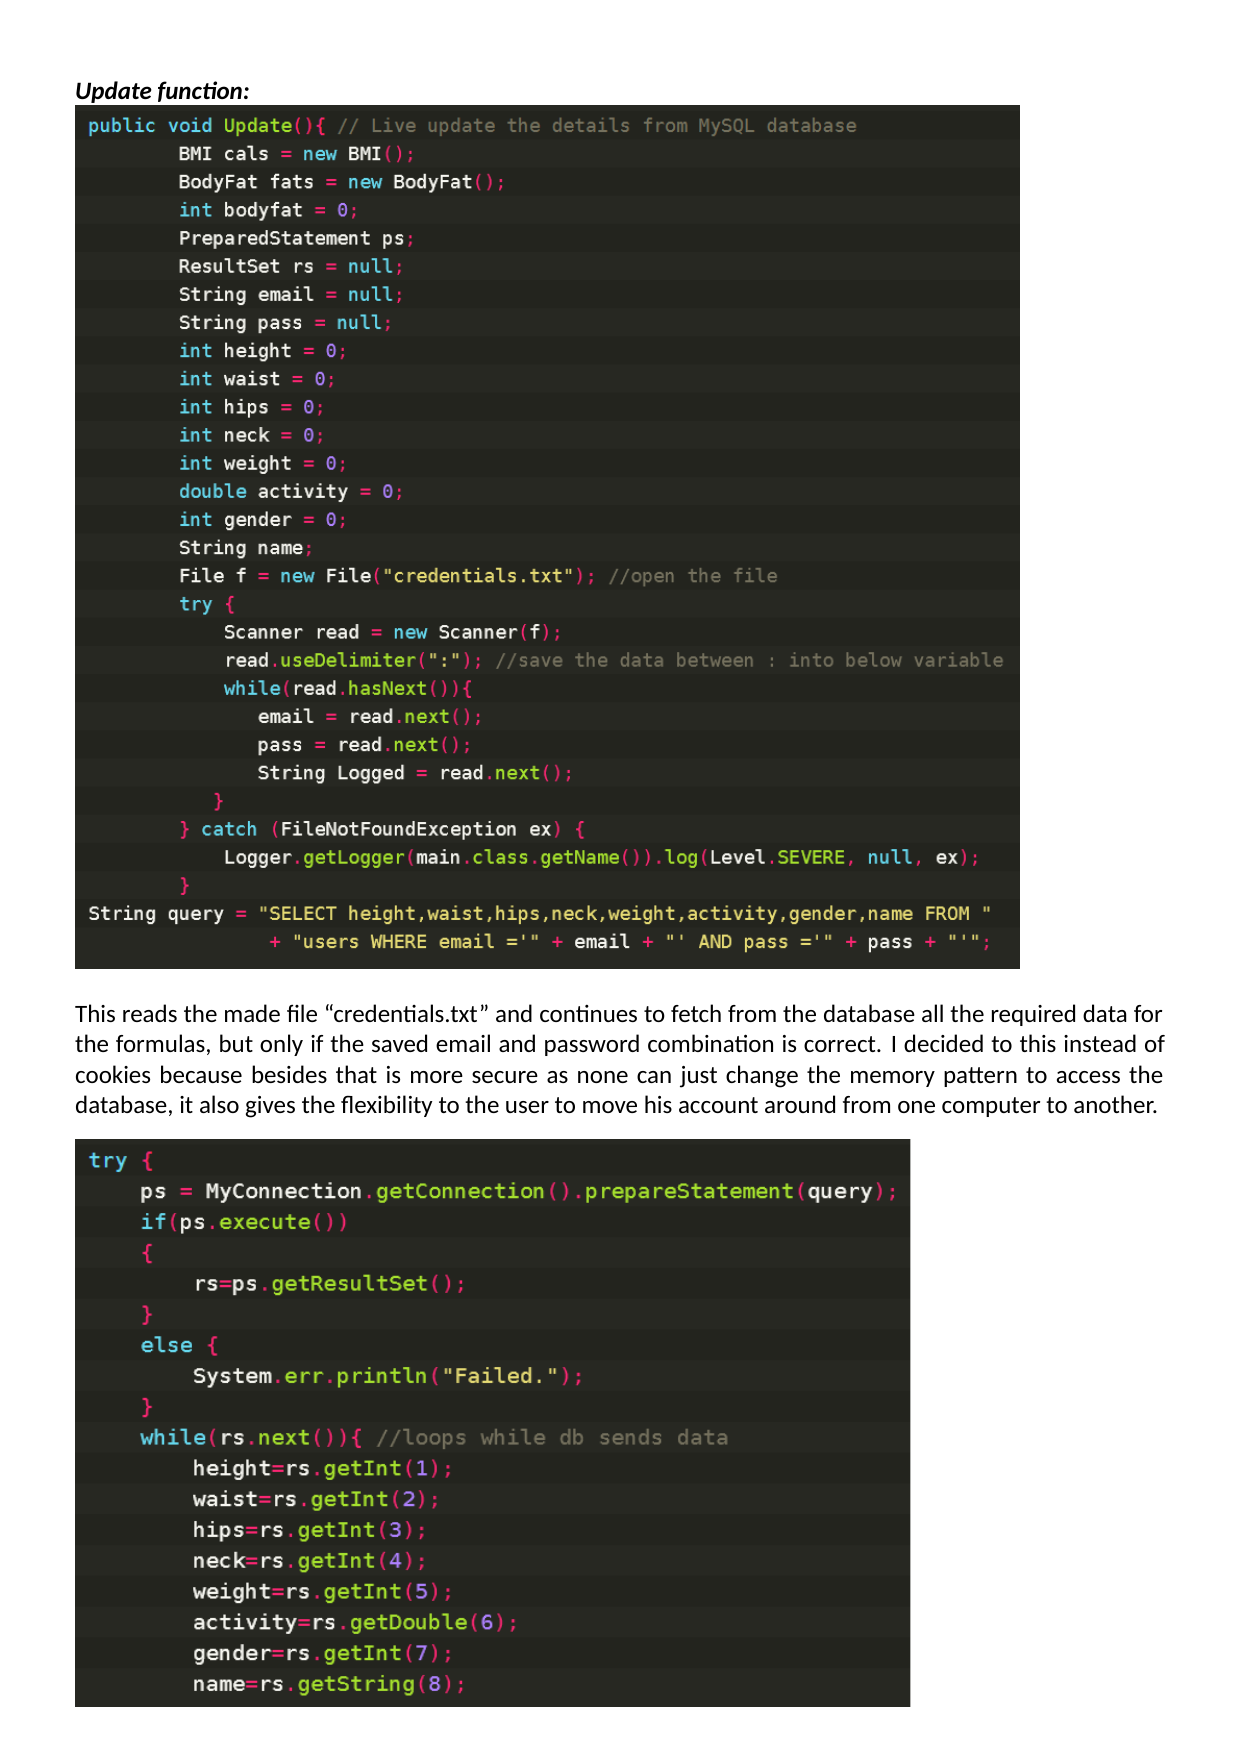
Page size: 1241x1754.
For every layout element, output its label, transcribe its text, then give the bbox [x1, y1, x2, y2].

text Update function: [75, 75, 1165, 106]
text This reads the made file “credentials.txt” and continues to fetch from the database all the required data for the formulas, but only if the saved email and password combination is correct. I decided to this instead of cookies because besides that is more secure as none can just change the memory pattern to access the database, it also gives the flexibility to the user to move his account around from one computer to another. [75, 998, 1165, 1120]
